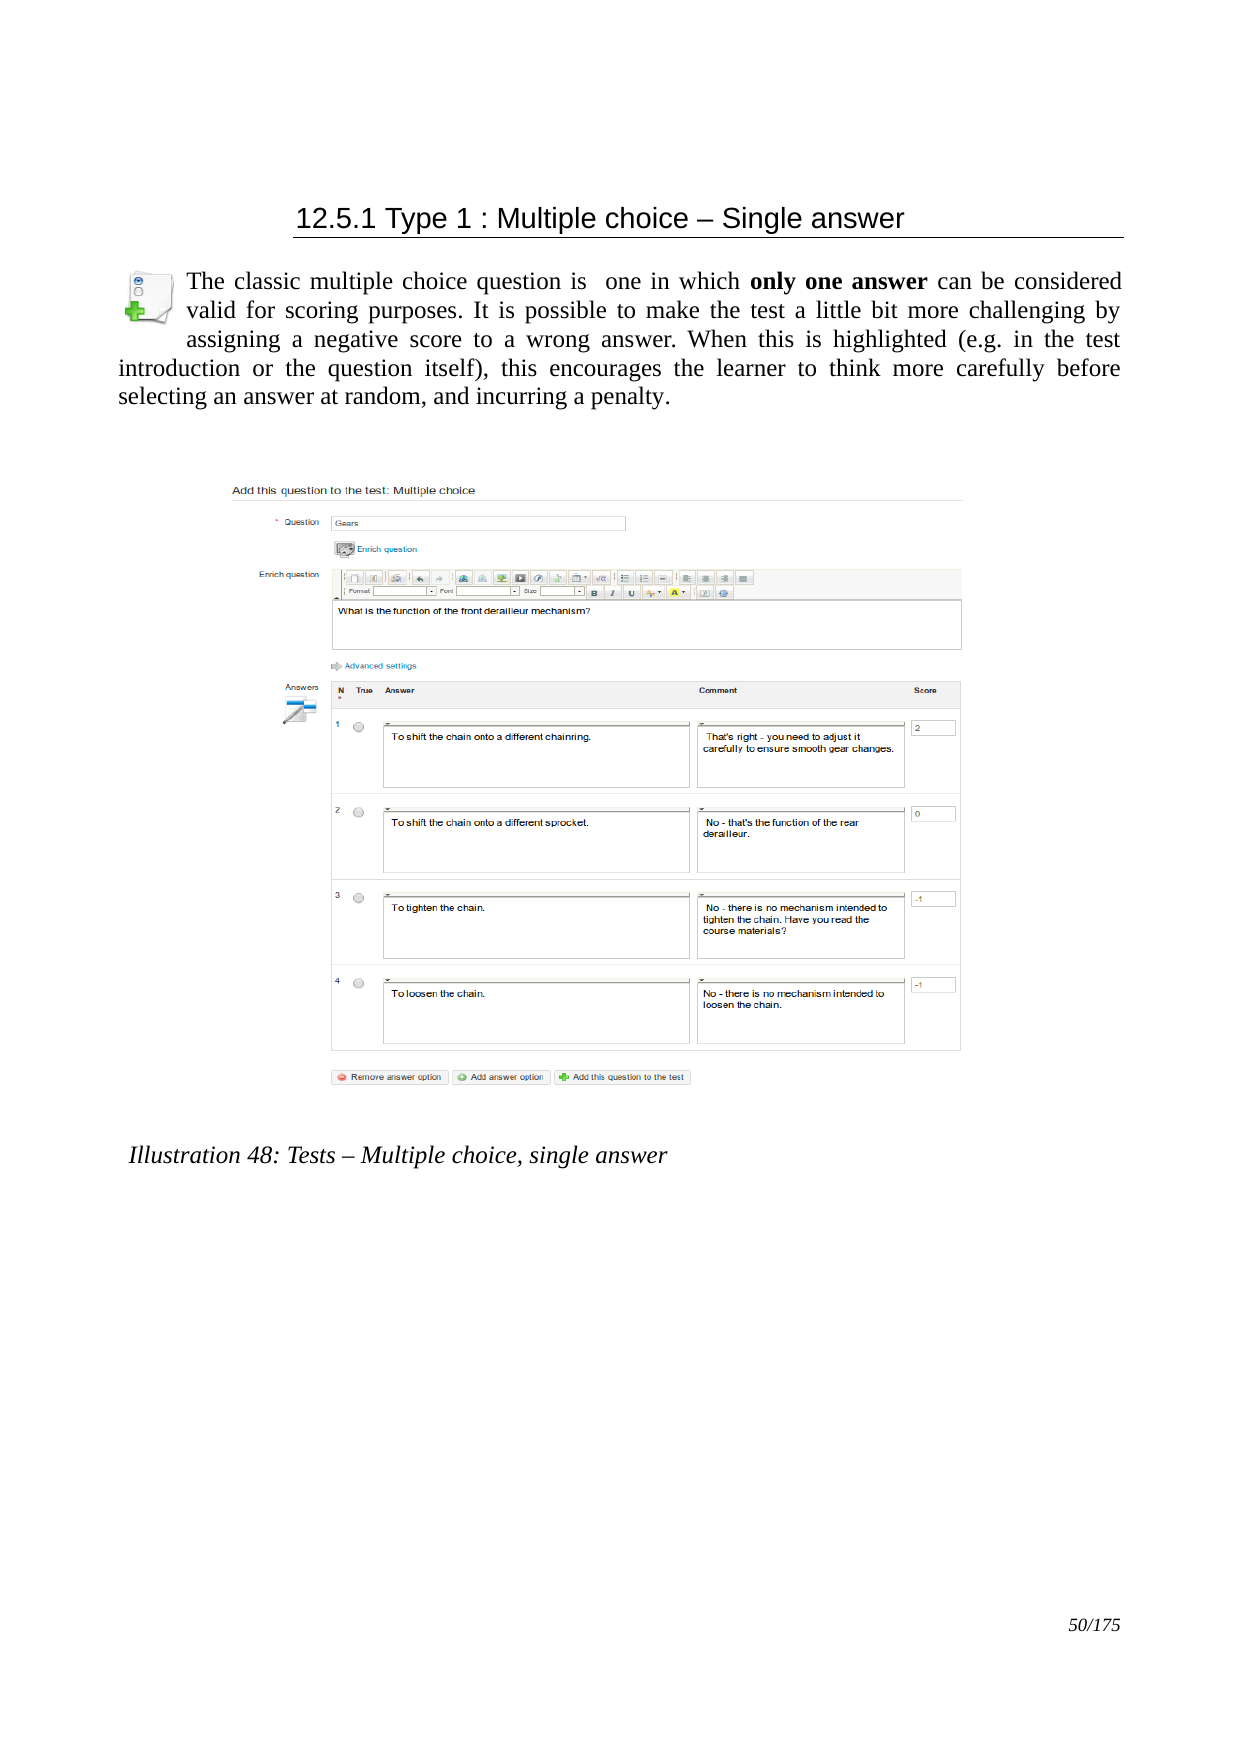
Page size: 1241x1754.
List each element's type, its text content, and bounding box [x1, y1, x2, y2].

picture [115, 266, 175, 326]
text Illustration 48: Tests – Multiple choice, single answer [128, 1140, 1129, 1169]
picture [225, 484, 982, 1085]
subtitle Type 1 : Multiple choice – Single answer [293, 201, 1124, 237]
text The classic multiple choice question is one in which only one answer can be considered valid for scoring purposes. It is possible to make the test a little bit more challenging by assigning a negative score to a wrong answer. When this is highlighted (e.g. in the test introduction or the question itself), this encourages the learner to think more carefully before selecting an answer at random, and incurring a penalty. [118, 266, 1122, 410]
